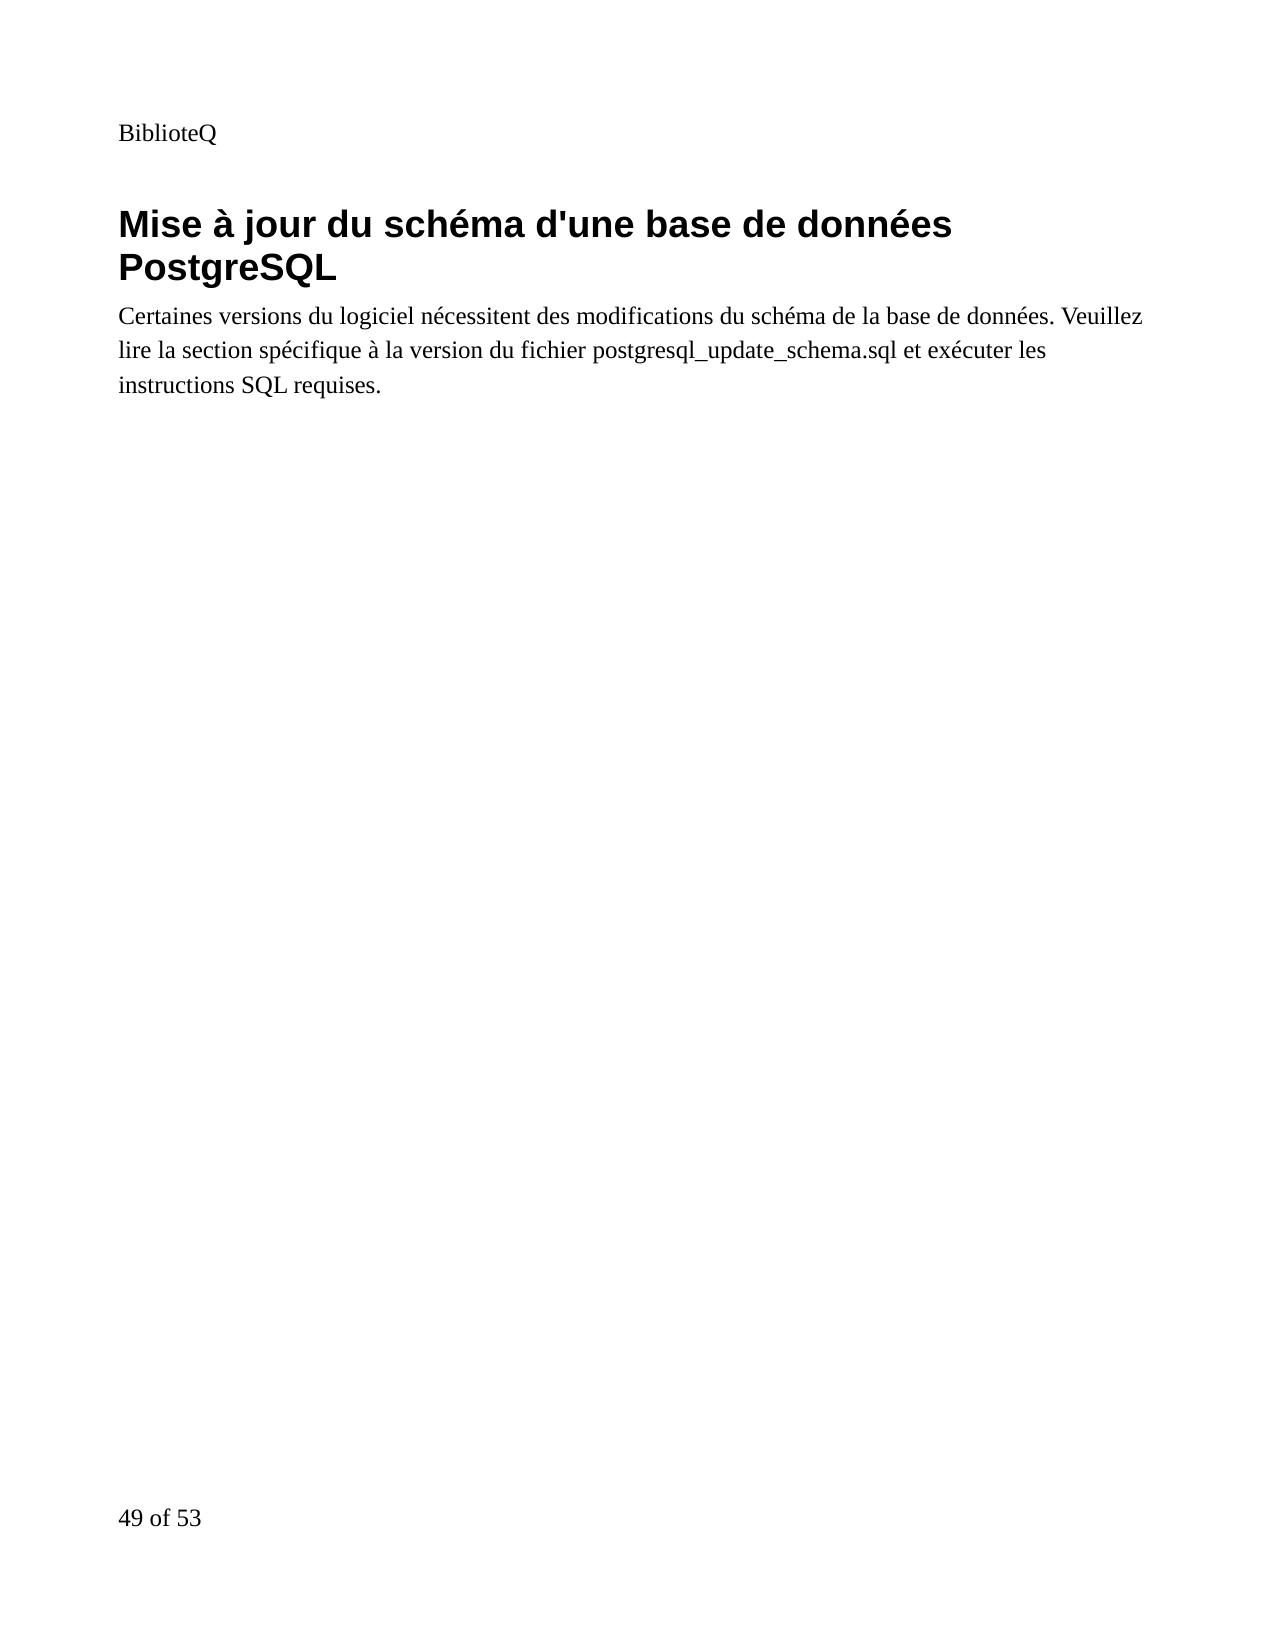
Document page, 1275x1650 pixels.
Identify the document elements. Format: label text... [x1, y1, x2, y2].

subtitle Mise à jour du schéma d'une base de données PostgreSQL [118, 201, 1157, 289]
text Certaines versions du logiciel nécessitent des modifications du schéma de la base de données. Veuillez lire la section spécifique à la version du fichier postgresql_update_schema.sql et exécuter les instructions SQL requises. [118, 301, 1157, 399]
